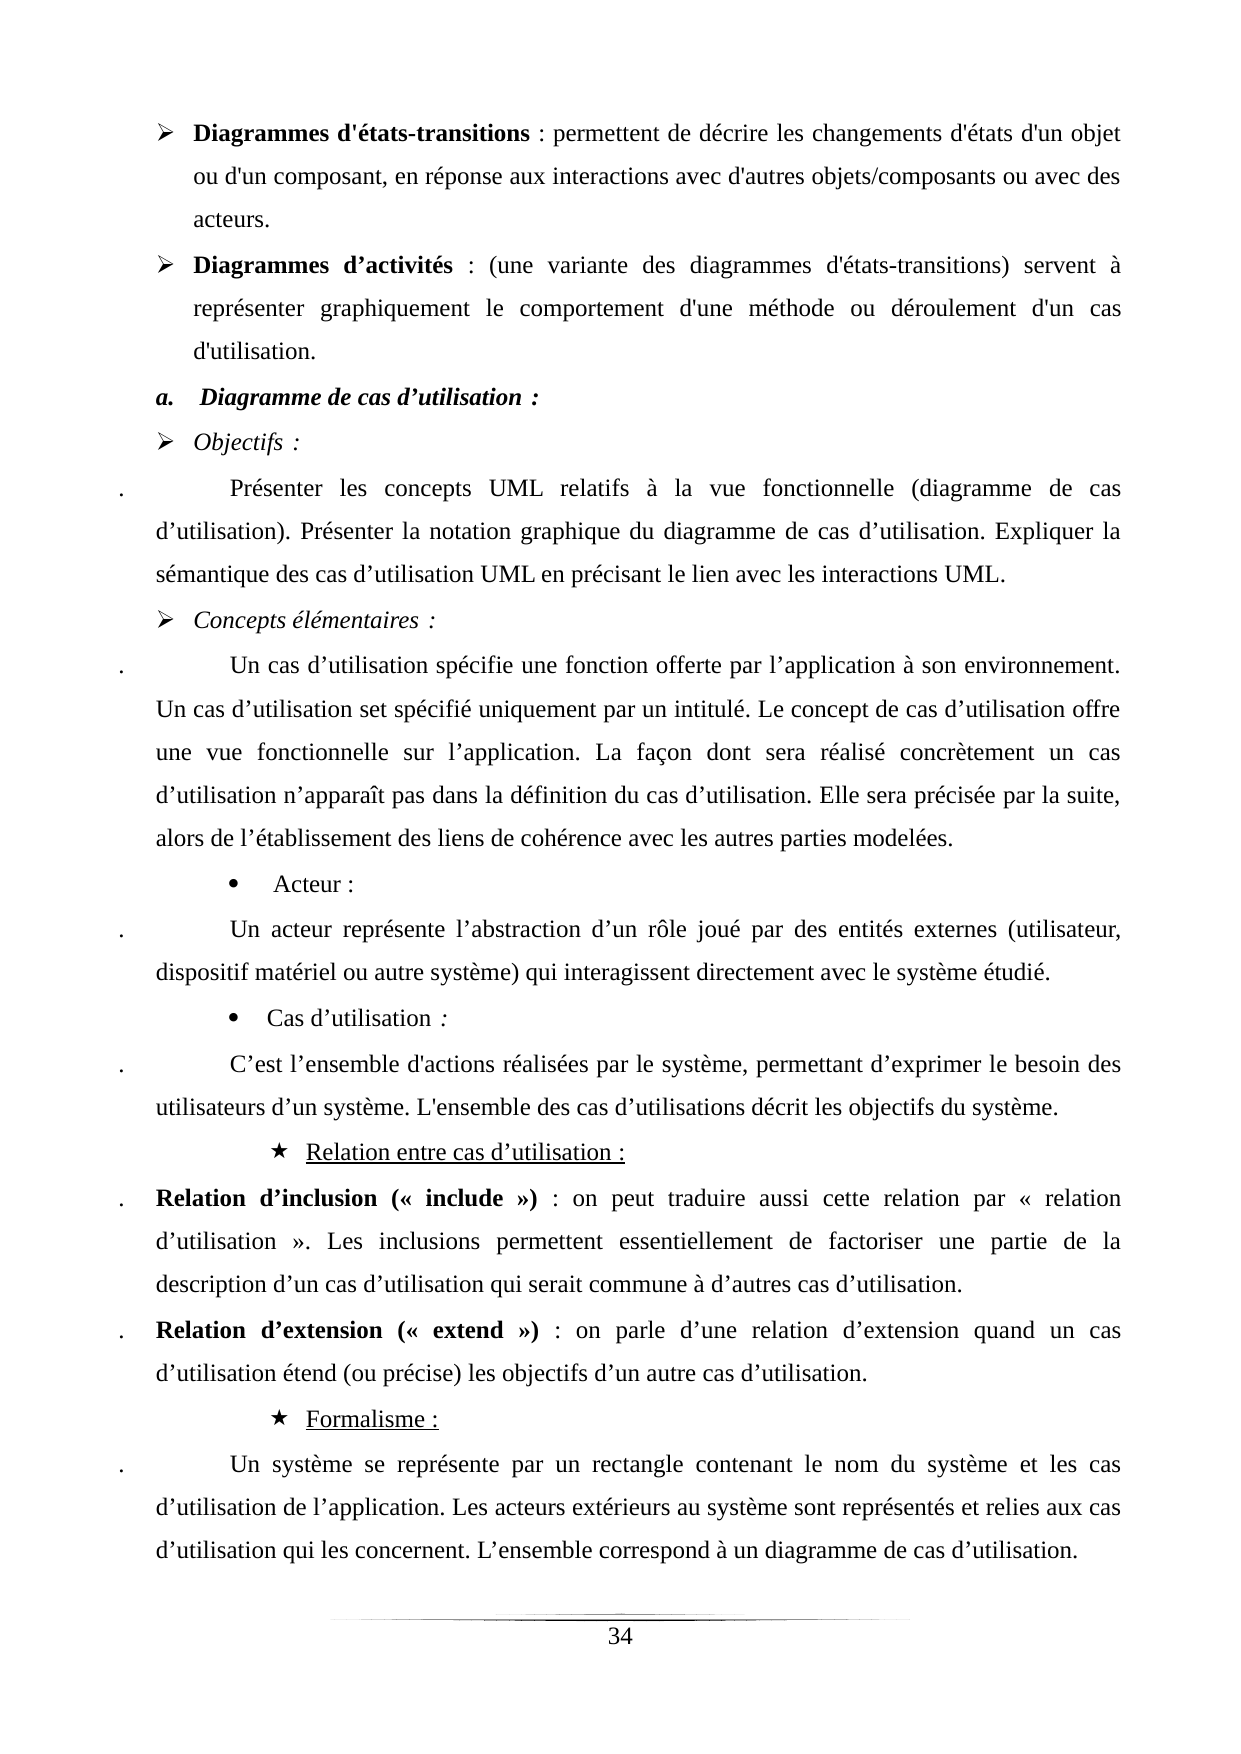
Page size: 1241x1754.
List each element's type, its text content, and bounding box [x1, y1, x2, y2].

subtitle Relation d’extension (« extend ») : on parle d’une relation d’extension quand un cas d’utilisation étend (ou précise) les objectifs d’un autre cas d’utilisation. [118, 1315, 1122, 1387]
list Formalisme : [268, 1404, 1122, 1432]
list Diagrammes d'états-transitions : permettent de décrire les changements d'états d'un objet ou d'un composant, en réponse aux interactions avec d'autres objets/composants ou avec des acteurs. [156, 118, 1122, 233]
list Diagrammes d’activités : (une variante des diagrammes d'états-transitions) servent à représenter graphiquement le comportement d'une méthode ou déroulement d'un cas d'utilisation. [156, 250, 1122, 365]
subtitle Un système se représente par un rectangle contenant le nom du système et les cas d’utilisation de l’application. Les acteurs extérieurs au système sont représentés et relies aux cas d’utilisation qui les concernent. L’ensemble correspond à un diagramme de cas d’utilisation. [118, 1449, 1122, 1564]
subtitle Un cas d’utilisation spécifie une fonction offerte par l’application à son environnement. Un cas d’utilisation set spécifié uniquement par un intitulé. Le concept de cas d’utilisation offre une vue fonctionnelle sur l’application. La façon dont sera réalisé concrètement un cas d’utilisation n’apparaît pas dans la définition du cas d’utilisation. Elle sera précisée par la suite, alors de l’établissement des liens de cohérence avec les autres parties modelées. [118, 651, 1122, 852]
list Cas d’utilisation : [229, 1003, 1122, 1032]
subtitle C’est l’ensemble d'actions réalisées par le système, permettant d’exprimer le besoin des utilisateurs d’un système. L'ensemble des cas d’utilisations décrit les objectifs du système. [118, 1049, 1122, 1121]
list Acteur : [229, 869, 1122, 897]
list Concepts élémentaires : [156, 605, 1122, 634]
picture [171, 1613, 1069, 1622]
subtitle Présenter les concepts UML relatifs à la vue fonctionnelle (diagramme de cas d’utilisation). Présenter la notation graphique du diagramme de cas d’utilisation. Expliquer la sémantique des cas d’utilisation UML en précisant le lien avec les interactions UML. [118, 473, 1122, 588]
list Objectifs : [156, 427, 1122, 456]
list Diagramme de cas d’utilisation : [156, 382, 1122, 411]
subtitle Relation d’inclusion (« include ») : on peut traduire aussi cette relation par « relation d’utilisation ». Les inclusions permettent essentiellement de factoriser une partie de la description d’un cas d’utilisation qui serait commune à d’autres cas d’utilisation. [118, 1183, 1122, 1298]
subtitle Un acteur représente l’abstraction d’un rôle joué par des entités externes (utilisateur, dispositif matériel ou autre système) qui interagissent directement avec le système étudié. [118, 914, 1122, 986]
list Relation entre cas d’utilisation : [268, 1137, 1122, 1166]
